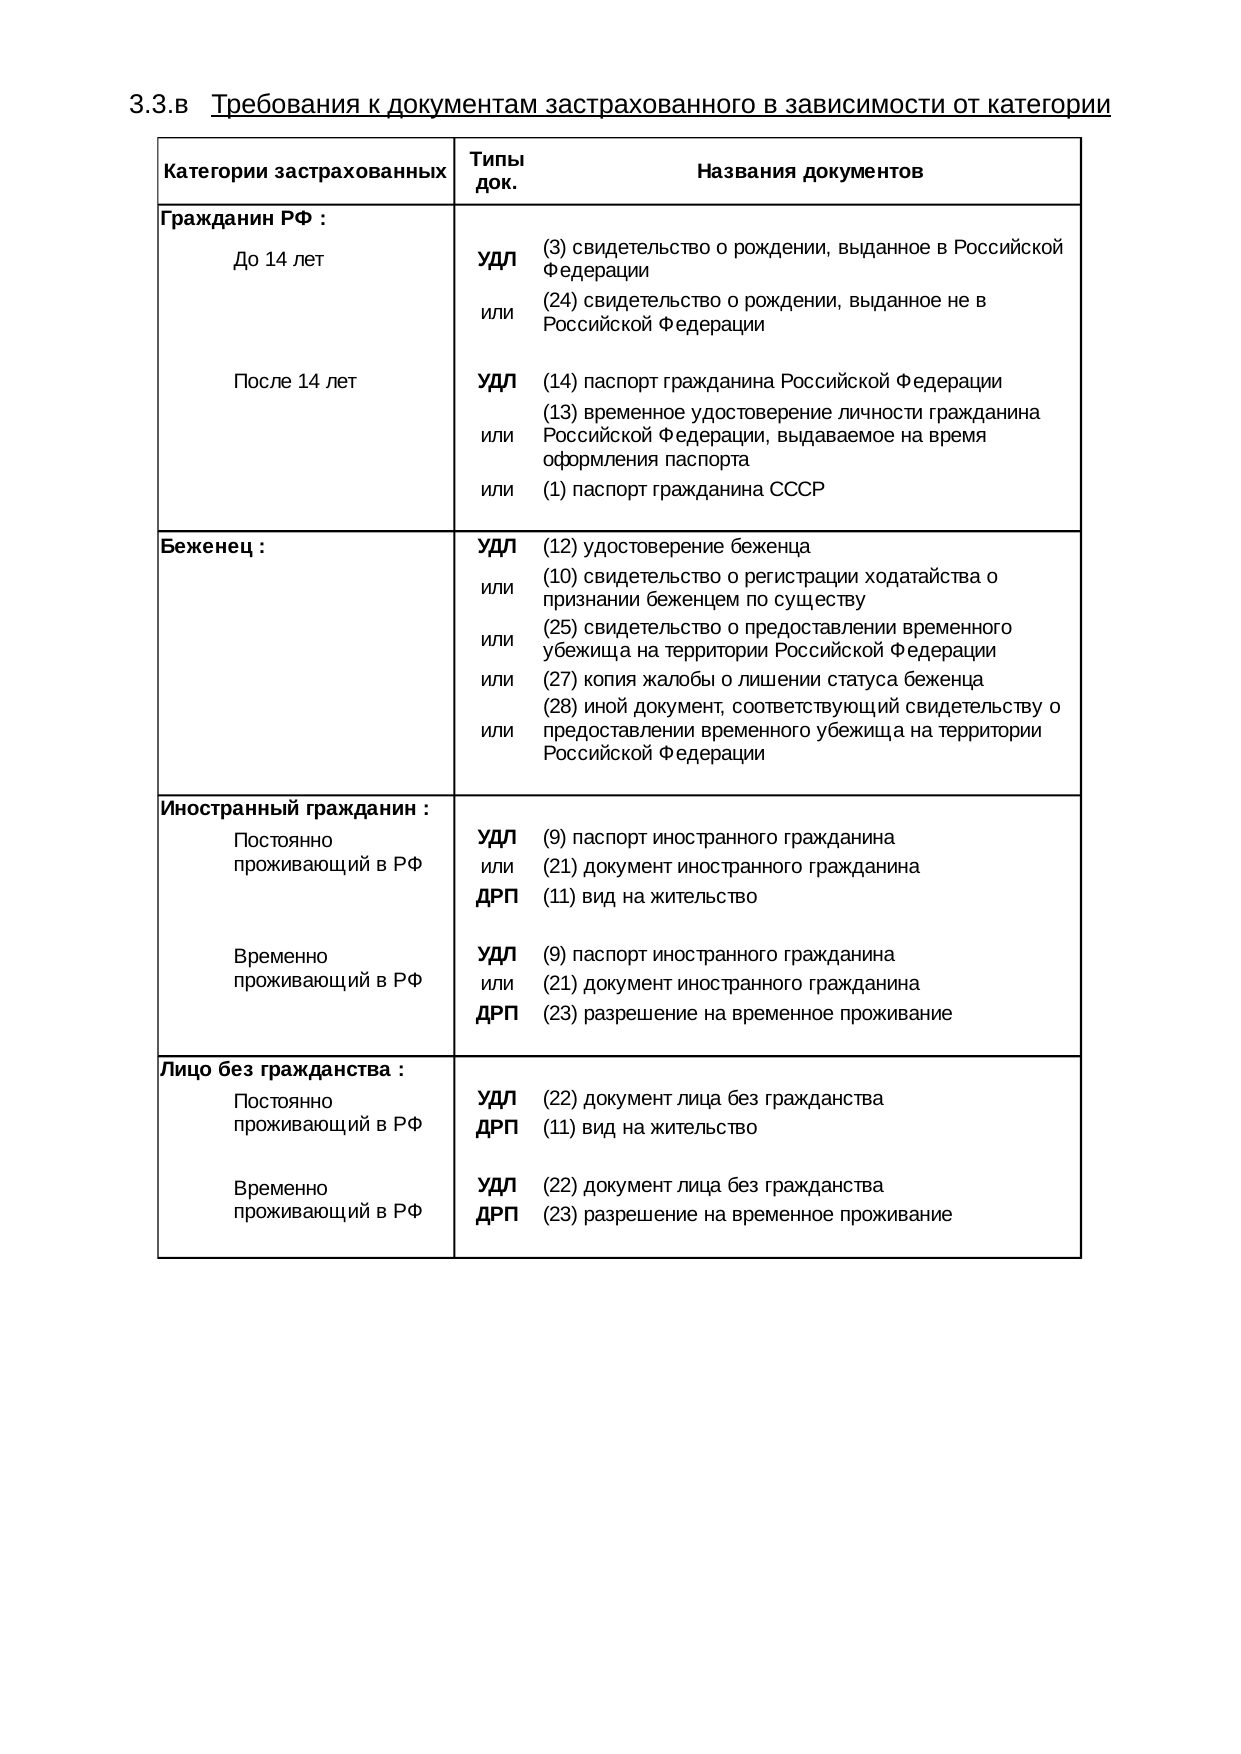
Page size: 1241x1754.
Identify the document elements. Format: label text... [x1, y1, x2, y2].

subtitle Требования к документам застрахованного в зависимости от категории [118, 88, 1122, 119]
